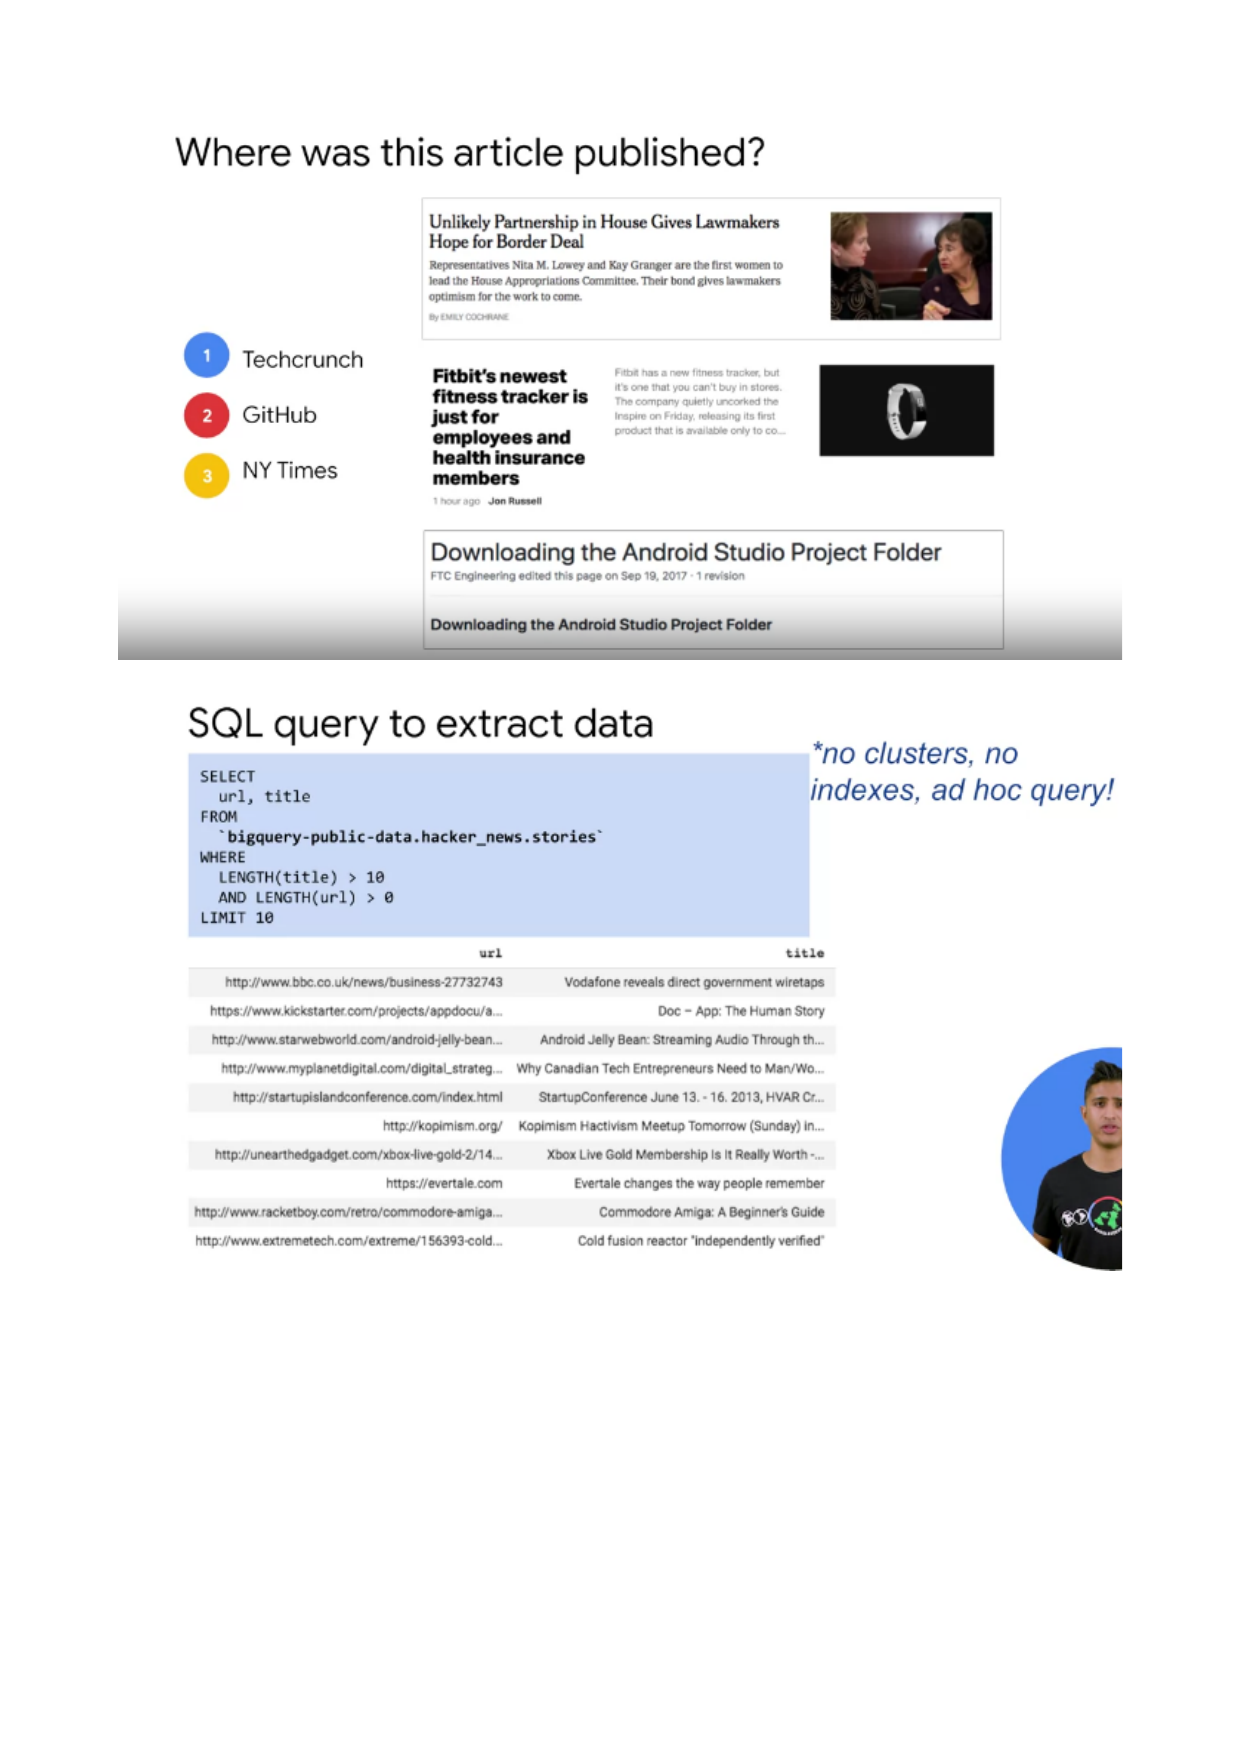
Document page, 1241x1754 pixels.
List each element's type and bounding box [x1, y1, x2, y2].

picture [118, 118, 1123, 660]
picture [118, 688, 1123, 1271]
